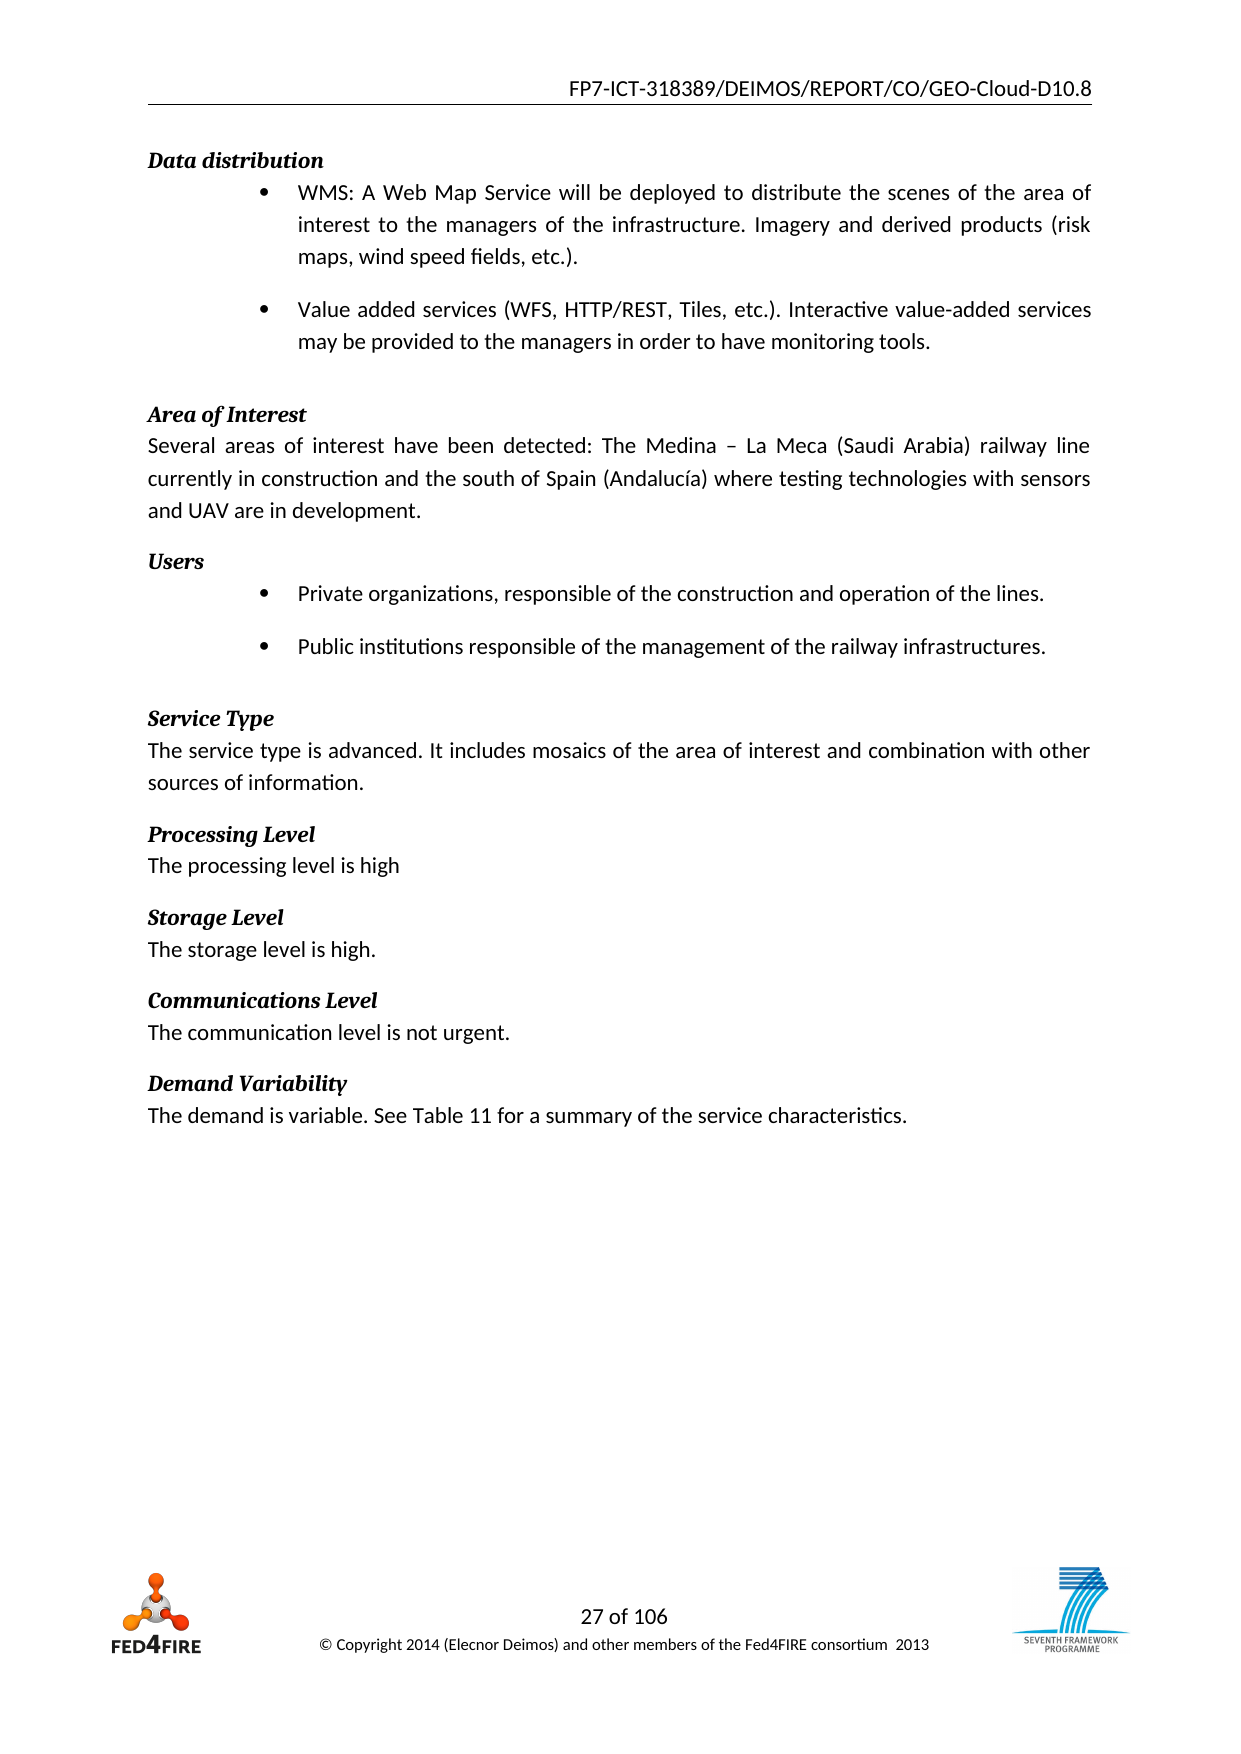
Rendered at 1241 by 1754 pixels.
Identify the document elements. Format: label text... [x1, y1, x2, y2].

text The communication level is not urgent. [148, 1018, 1092, 1046]
list WMS: A Web Map Service will be deployed to distribute the scenes of the area of interest to the managers of the infrastructure. Imagery and derived products (risk maps, wind speed fields, etc.). [260, 178, 1092, 270]
text The processing level is high [148, 852, 1092, 880]
list Value added services (WFS, HTTP/REST, Tiles, etc.). Interactive value-added services may be provided to the managers in order to have monitoring tools. [260, 295, 1092, 356]
list Public institutions responsible of the management of the railway infrastructures. [260, 632, 1092, 660]
subtitle Users [148, 549, 1092, 575]
text The service type is advanced. It includes mosaics of the area of interest and combination with other sources of information. [148, 736, 1092, 796]
subtitle Data distribution [148, 148, 1092, 174]
text The demand is variable. See Table 11 for a summary of the service characteristics. [148, 1101, 1092, 1129]
text Several areas of interest have been detected: The Medina – La Meca (Saudi Arabia) railway line currently in construction and the south of Spain (Andalucía) where testing technologies with sensors and UAV are in development. [148, 432, 1092, 524]
subtitle Demand Variability [148, 1071, 1092, 1097]
subtitle Service Type [148, 706, 1092, 732]
subtitle Processing Level [148, 821, 1092, 848]
subtitle Area of Interest [148, 401, 1092, 428]
subtitle Storage Level [148, 905, 1092, 931]
text The storage level is high. [148, 935, 1092, 963]
subtitle Communications Level [148, 988, 1092, 1014]
list Private organizations, responsible of the construction and operation of the lines. [260, 579, 1092, 607]
